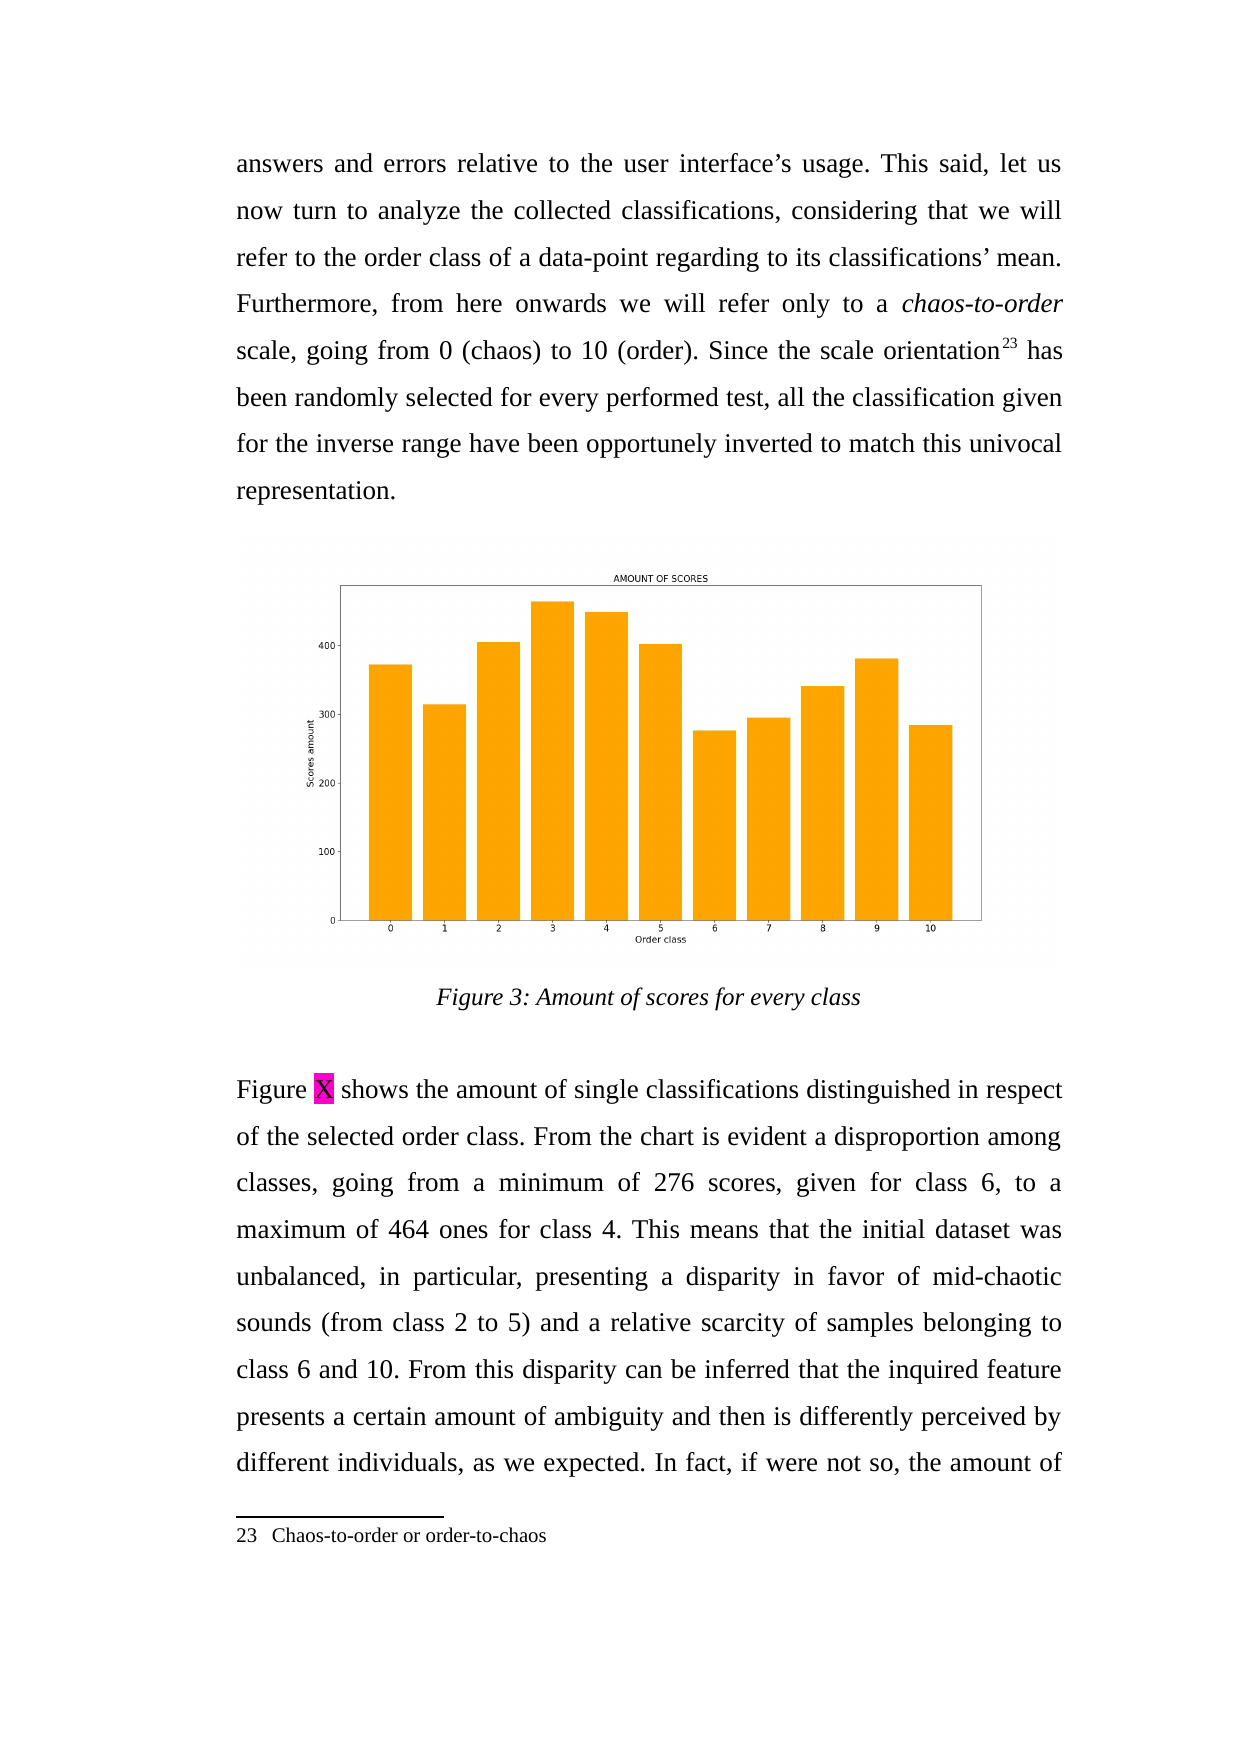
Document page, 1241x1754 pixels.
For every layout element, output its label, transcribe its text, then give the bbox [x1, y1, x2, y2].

text Figure 3: Amount of scores for every class [236, 968, 1063, 1011]
picture [236, 533, 1063, 968]
text Figure X shows the amount of single classifications distinguished in respect of the selected order class. From the chart is evident a disproportion among classes, going from a minimum of 276 scores, given for class 6, to a maximum of 464 ones for class 4. This means that the initial dataset was unbalanced, in particular, presenting a disparity in favor of mid-chaotic sounds (from class 2 to 5) and a relative scarcity of samples belonging to class 6 and 10. From this disparity can be inferred that the inquired feature presents a certain amount of ambiguity and then is differently perceived by different individuals, as we expected. In fact, if were not so, the amount of [236, 1073, 1063, 1478]
text answers and errors relative to the user interface’s usage. This said, let us now turn to analyze the collected classifications, considering that we will refer to the order class of a data-point regarding to its classifications’ mean. Furthermore, from here onwards we will refer only to a chaos-to-order scale, going from 0 (chaos) to 10 (order). Since the scale orientation has been randomly selected for every performed test, all the classification given for the inverse range have been opportunely inverted to match this univocal representation. [236, 148, 1063, 505]
text Chaos-to-order or order-to-chaos [236, 1523, 1063, 1547]
